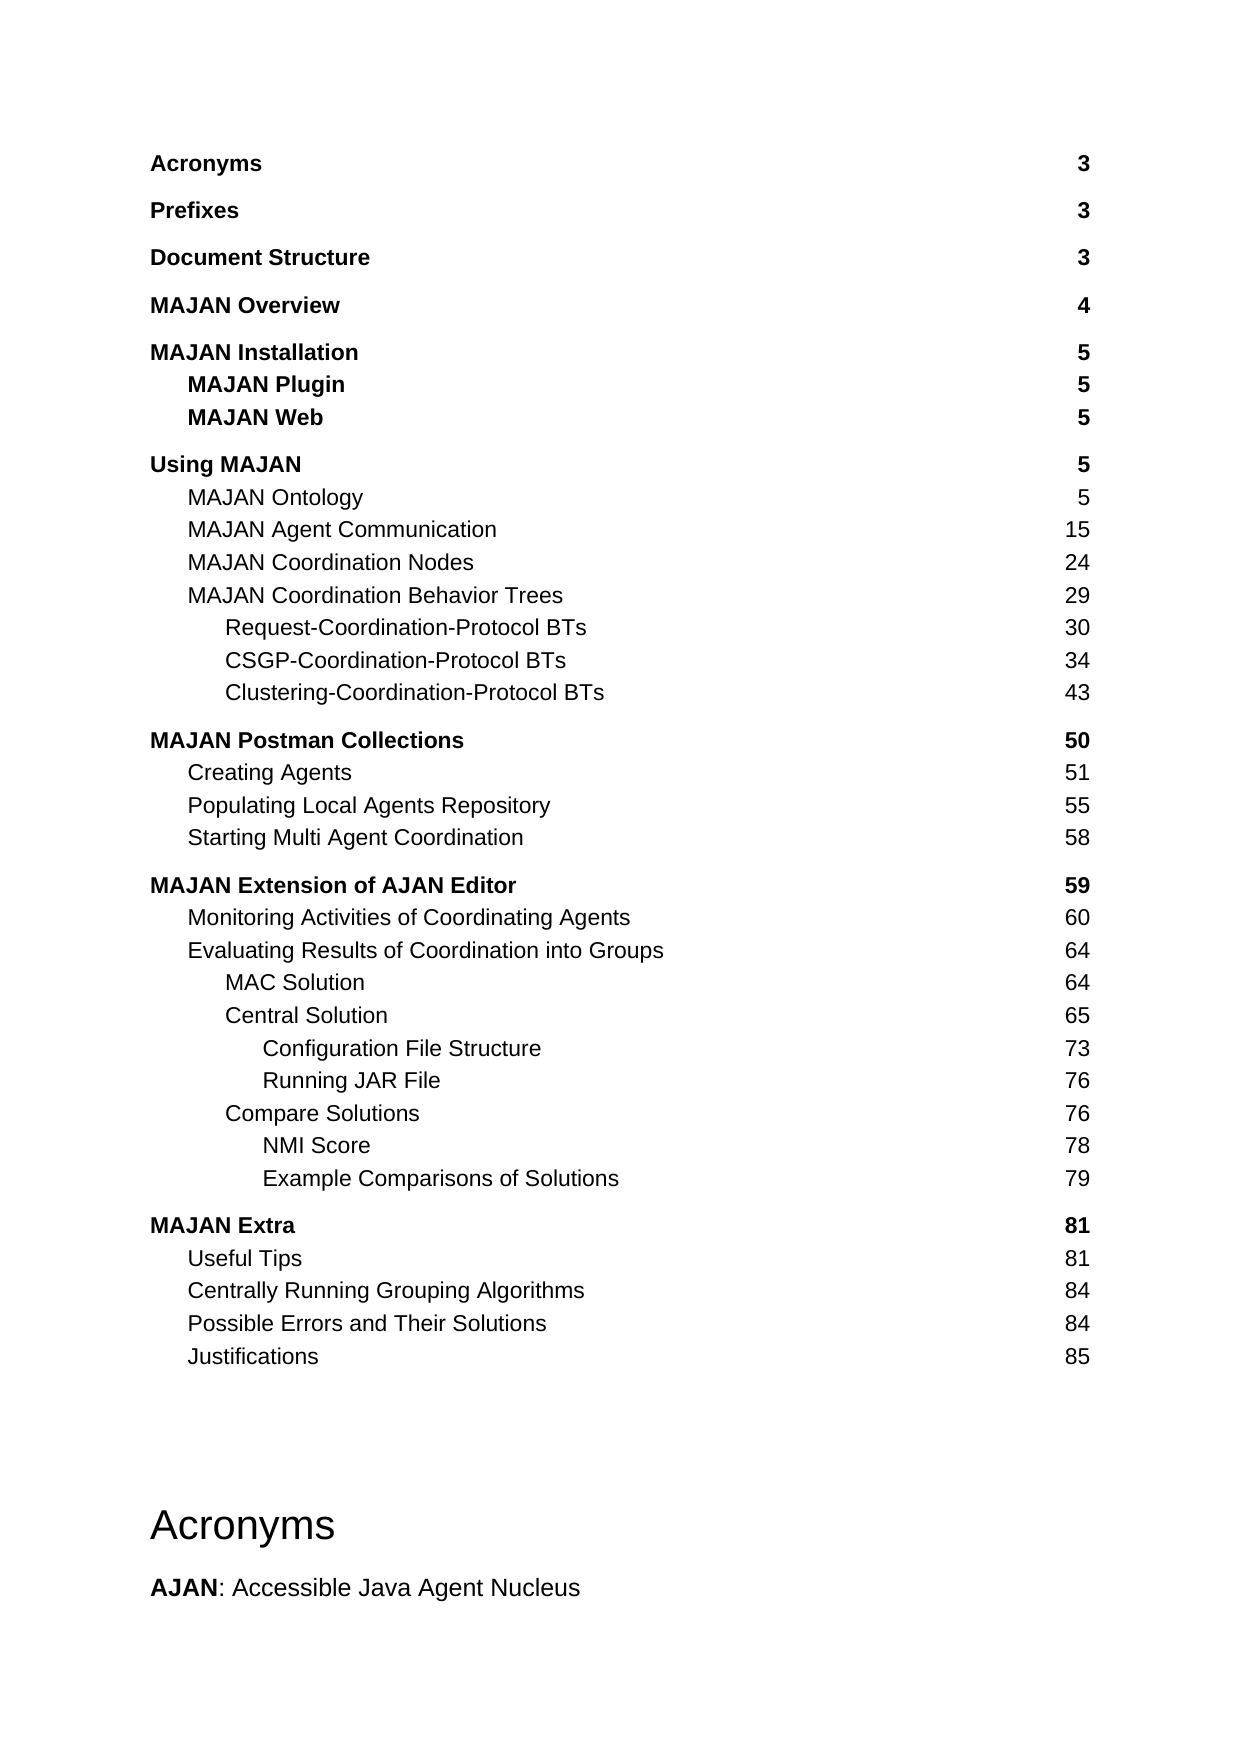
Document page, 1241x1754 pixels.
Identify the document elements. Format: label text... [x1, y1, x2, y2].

text Monitoring Activities of Coordinating Agents 60 [187, 904, 1090, 931]
text Document Structure 3 [150, 244, 1090, 271]
text MAJAN Installation 5 [150, 339, 1090, 365]
text MAJAN Overview 4 [150, 292, 1090, 318]
text MAJAN Postman Collections 50 [150, 727, 1090, 753]
text Central Solution 65 [225, 1002, 1090, 1028]
text Compare Solutions 76 [225, 1100, 1090, 1126]
text ​Possible Errors and Their Solutions 84 [187, 1310, 1090, 1336]
text Configuration File Structure 73 [262, 1034, 1090, 1061]
text Evaluating Results of Coordination into Groups 64 [187, 937, 1090, 963]
text Centrally Running Grouping Algorithms 84 [187, 1277, 1090, 1304]
text Creating Agents 51 [187, 759, 1090, 786]
text Prefixes 3 [150, 197, 1090, 223]
text Starting Multi Agent Coordination 58 [187, 824, 1090, 851]
text CSGP-Coordination-Protocol BTs 34 [225, 647, 1090, 673]
text Using MAJAN 5 [150, 451, 1090, 477]
text Useful Tips 81 [187, 1245, 1090, 1271]
text MAJAN Extension of AJAN Editor 59 [150, 872, 1090, 898]
text MAJAN Extra 81 [150, 1212, 1090, 1238]
subtitle Acronyms [150, 1500, 1090, 1548]
text MAC Solution 64 [225, 969, 1090, 996]
text AJAN: Accessible Java Agent Nucleus [150, 1573, 1090, 1602]
text Justifications 85 [187, 1343, 1090, 1369]
text MAJAN Coordination Behavior Trees 29 [187, 582, 1090, 608]
text MAJAN Plugin 5 [187, 371, 1090, 398]
text Acronyms 3 [150, 150, 1090, 176]
text Request-Coordination-Protocol BTs 30 [225, 614, 1090, 641]
text MAJAN Agent Communication 15 [187, 516, 1090, 543]
text MAJAN Coordination Nodes 24 [187, 549, 1090, 575]
text Running JAR File 76 [262, 1067, 1090, 1093]
text MAJAN Ontology 5 [187, 484, 1090, 510]
text Example Comparisons of Solutions 79 [262, 1165, 1090, 1191]
text Populating Local Agents Repository 55 [187, 792, 1090, 818]
text MAJAN Web 5 [187, 404, 1090, 430]
text NMI Score 78 [262, 1132, 1090, 1159]
text Clustering-Coordination-Protocol BTs 43 [225, 679, 1090, 706]
